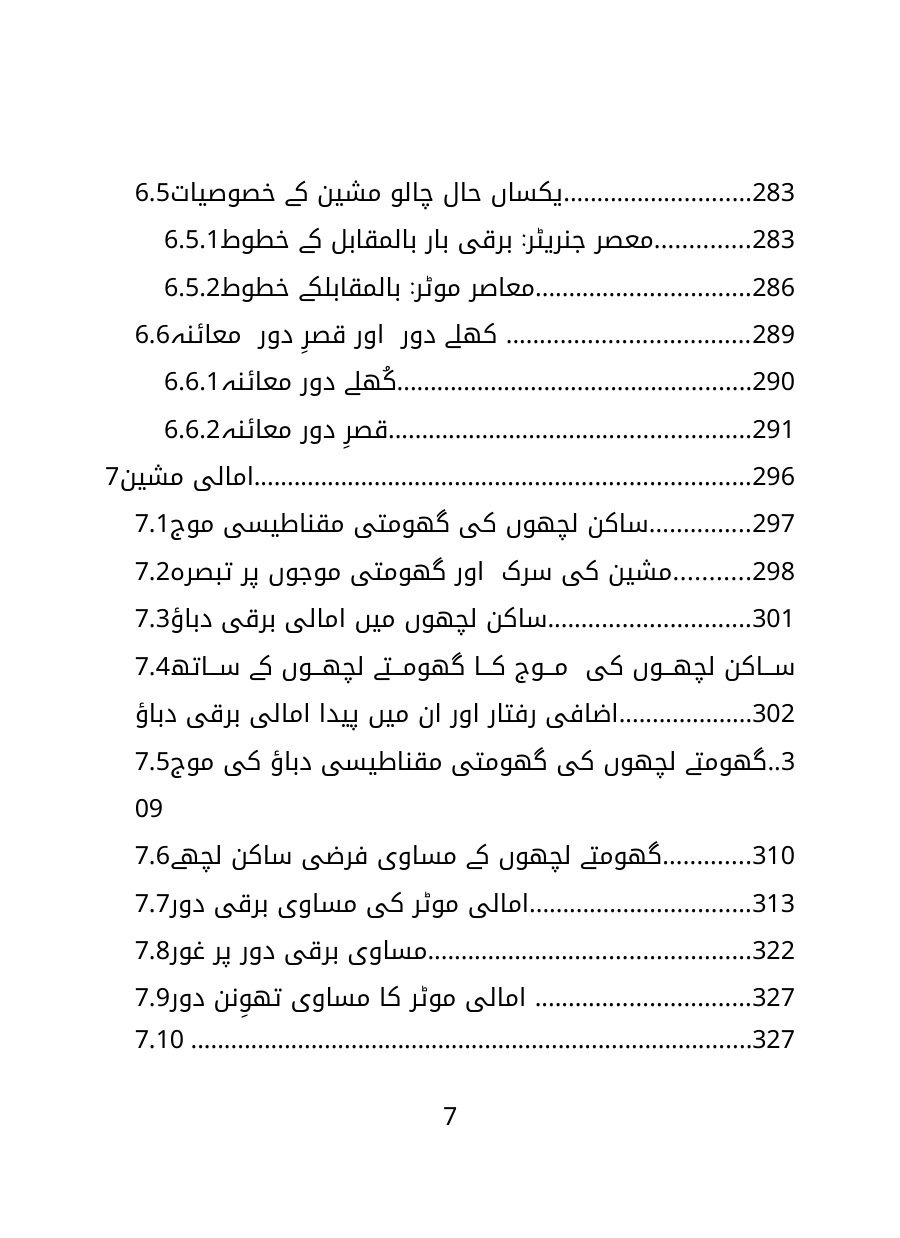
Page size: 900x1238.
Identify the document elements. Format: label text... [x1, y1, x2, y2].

text 6.6کھلے دور اور قصرِ دور معائنہ 289 [134, 311, 795, 359]
text 6.5.1معصر جنریٹر: برقی بار بالمقابل کے خطوط 283 [164, 216, 795, 264]
text 7.4ساکن لچھوں کی موج کا گھومتے لچھوں کے ساتھ اضافی رفتار اور ان میں پیدا امالی برقی دباؤ 302 [134, 643, 795, 738]
text 7.2مشین کی سرک اور گھومتی موجوں پر تبصرہ 298 [134, 548, 795, 596]
text 6.5یکساں حال چالو مشین کے خصوصیات 283 [134, 169, 795, 216]
text 7.6گھومتے لچھوں کے مساوی فرضی ساکن لچھے 310 [134, 833, 795, 880]
text 7.1ساکن لچھوں کی گھومتی مقناطیسی موج 297 [134, 501, 795, 548]
text 7.7امالی موٹر کی مساوی برقی دور 313 [134, 880, 795, 927]
text 7.8مساوی برقی دور پر غور 322 [134, 927, 795, 975]
text 6.6.1کُھلے دور معائنہ 290 [164, 359, 795, 406]
text 6.5.2معاصر موٹر: بالمقابلکے خطوط 286 [164, 264, 795, 311]
text 7امالی مشین 296 [105, 453, 795, 501]
text 7.10 327 [134, 1022, 795, 1056]
text 7.3ساکن لچھوں میں امالی برقی دباؤ 301 [134, 596, 795, 643]
text 6.6.2قصرِ دور معائنہ 291 [164, 406, 795, 453]
text 7.5گھومتے لچھوں کی گھومتی مقناطیسی دباؤ کی موج 309 [134, 738, 795, 833]
text 7.9امالی موٹر کا مساوی تھوِنن دور 327 [134, 975, 795, 1022]
